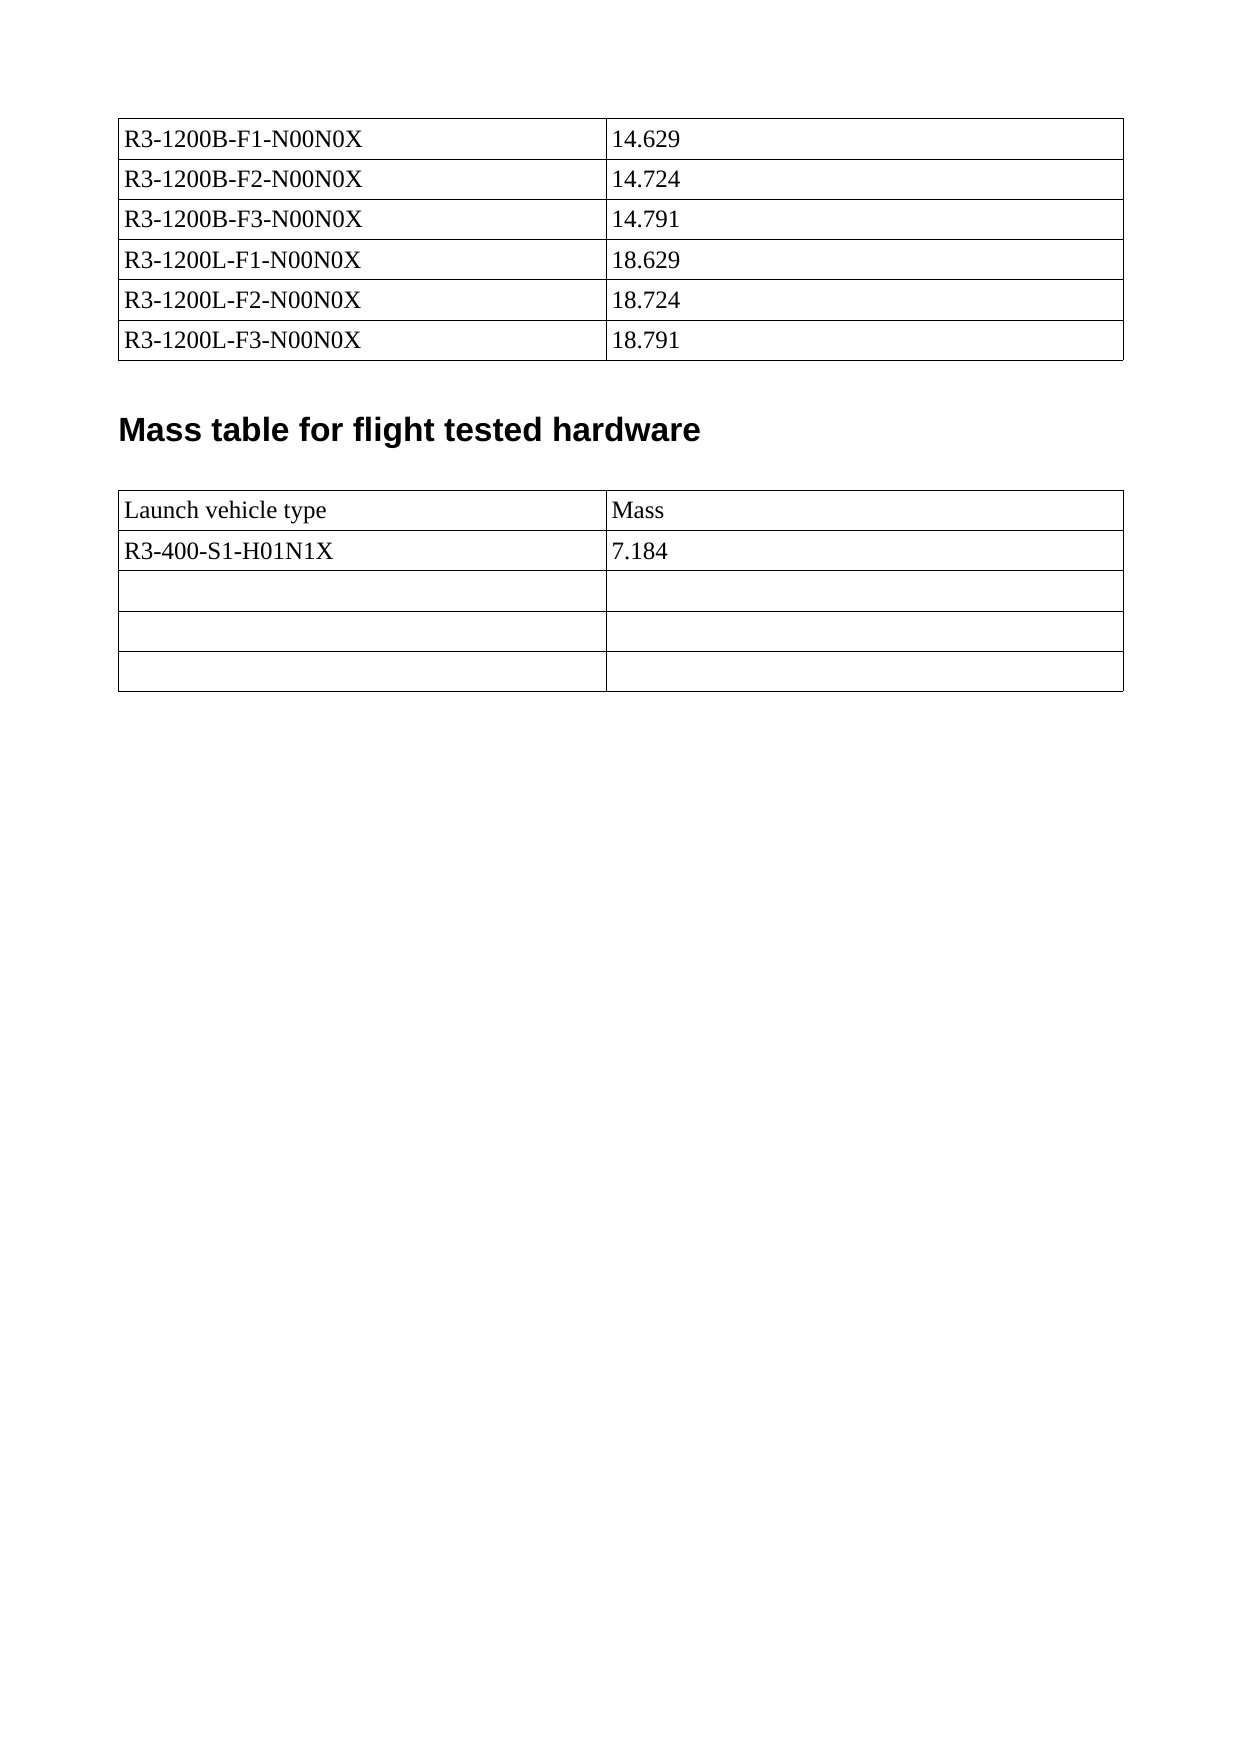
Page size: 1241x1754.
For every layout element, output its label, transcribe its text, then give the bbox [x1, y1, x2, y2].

table_cell R3-1200B-F3-N00N0X [119, 200, 606, 239]
table_cell 18.791 [607, 321, 1123, 360]
table_cell 14.724 [607, 160, 1123, 199]
table_cell 18.629 [607, 240, 1123, 279]
table_cell 14.629 [607, 119, 1123, 158]
table_cell 14.791 [607, 200, 1123, 239]
table_cell R3-1200L-F2-N00N0X [119, 280, 606, 320]
subtitle Mass table for flight tested hardware [118, 410, 1122, 448]
table_cell R3-1200L-F1-N00N0X [119, 240, 606, 279]
table_cell [119, 652, 606, 691]
table_cell [607, 612, 1123, 651]
table_header Launch vehicle type [119, 491, 606, 530]
table_cell R3-1200B-F1-N00N0X [119, 119, 606, 158]
table_cell R3-1200B-F2-N00N0X [119, 160, 606, 199]
table_cell [607, 571, 1123, 611]
table_cell 18.724 [607, 280, 1123, 320]
table_cell [119, 612, 606, 651]
table_cell 7.184 [607, 531, 1123, 570]
table_cell [607, 652, 1123, 691]
table_cell R3-1200L-F3-N00N0X [119, 321, 606, 360]
table_header Mass [607, 491, 1123, 530]
table_cell R3-400-S1-H01N1X [119, 531, 606, 570]
table_cell [119, 571, 606, 611]
